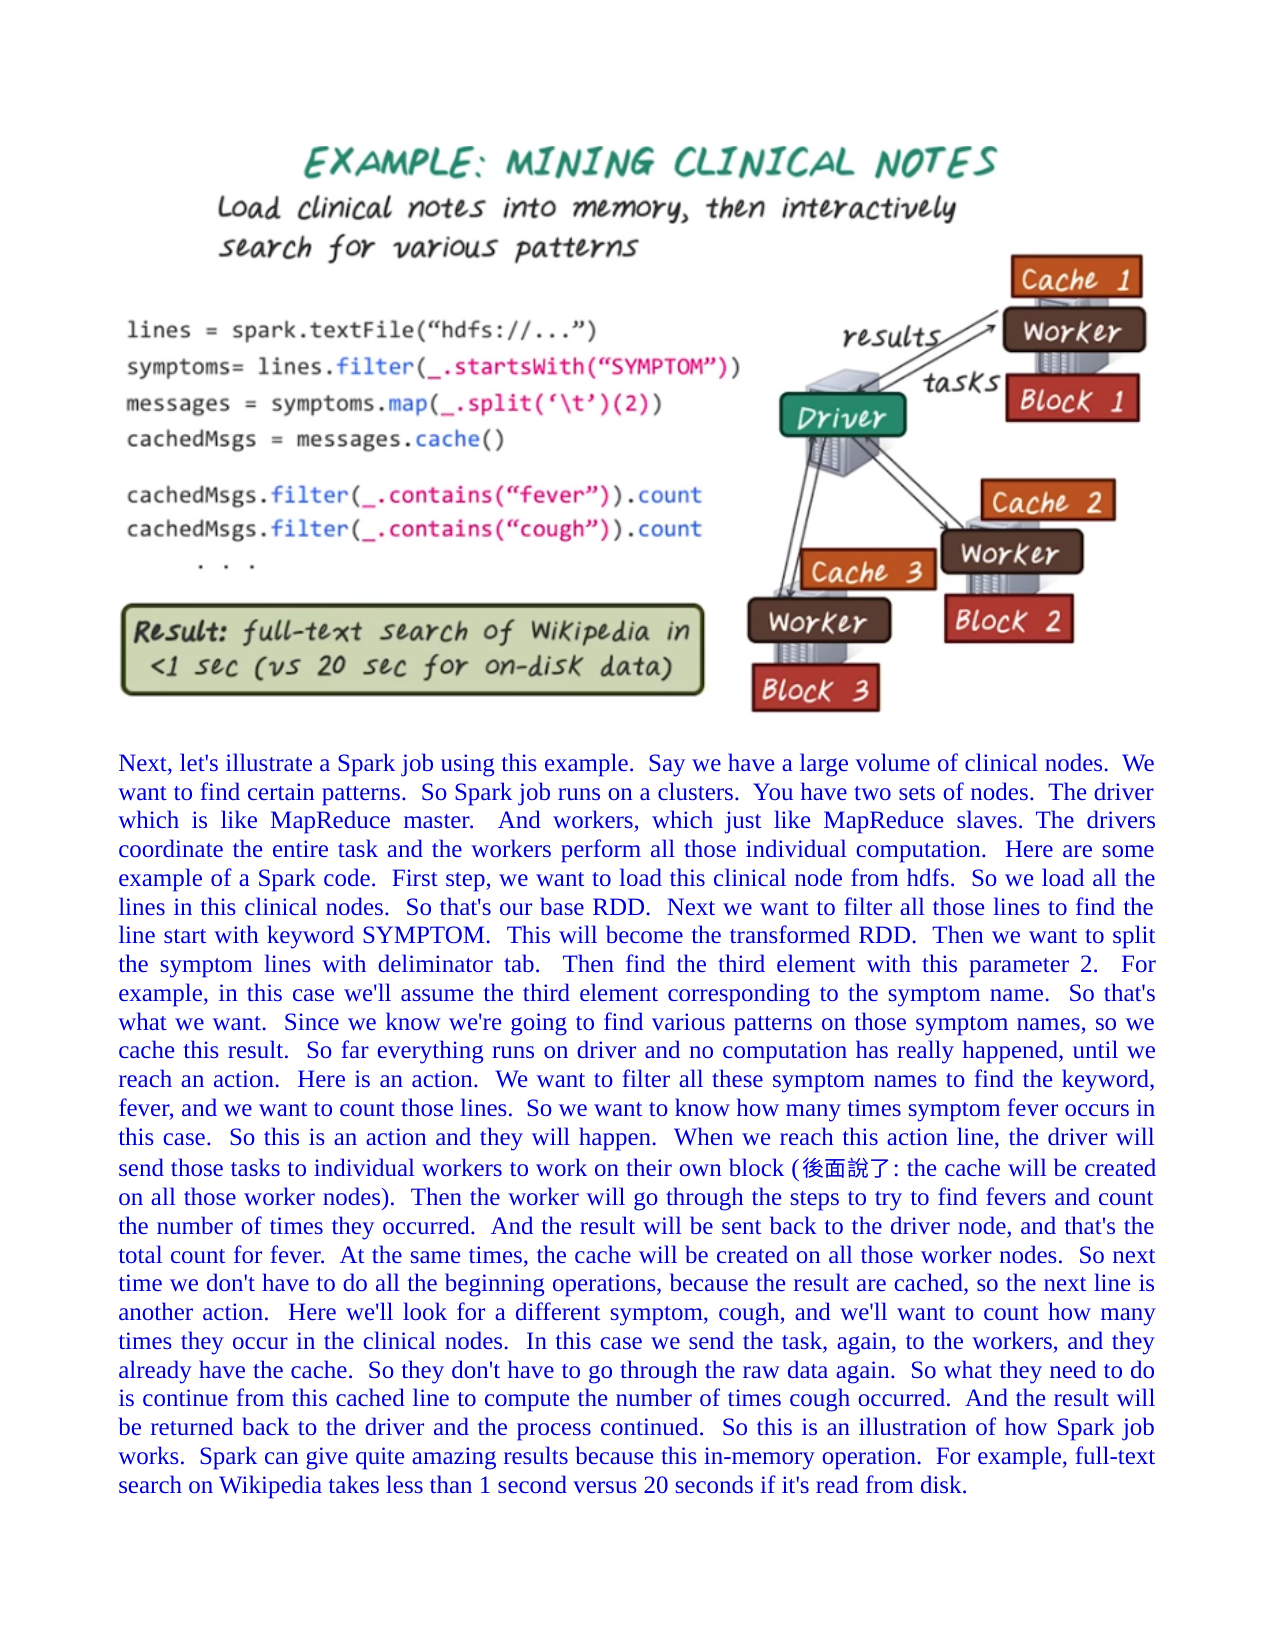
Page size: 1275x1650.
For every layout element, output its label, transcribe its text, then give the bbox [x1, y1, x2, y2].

picture [118, 146, 1157, 720]
text Next, let's illustrate a Spark job using this example. Say we have a large volume of clinical nodes. We want to find certain patterns. So Spark job runs on a clusters. You have two sets of nodes. The driver which is like MapReduce master. And workers, which just like MapReduce slaves. The drivers coordinate the entire task and the workers perform all those individual computation. Here are some example of a Spark code. First step, we want to load this clinical node from hdfs. So we load all the lines in this clinical nodes. So that's our base RDD. Next we want to filter all those lines to find the line start with keyword SYMPTOM. This will become the transformed RDD. Then we want to split the symptom lines with deliminator tab. Then find the third element with this parameter 2. For example, in this case we'll assume the third element corresponding to the symptom name. So that's what we want. Since we know we're going to find various patterns on those symptom names, so we cache this result. So far everything runs on driver and no computation has really happened, until we reach an action. Here is an action. We want to filter all these symptom names to find the keyword, fever, and we want to count those lines. So we want to know how many times symptom fever occurs in this case. So this is an action and they will happen. When we reach this action line, the driver will send those tasks to individual workers to work on their own block (後面說了: the cache will be created on all those worker nodes). Then the worker will go through the steps to try to find fevers and count the number of times they occurred. And the result will be sent back to the driver node, and that's the total count for fever. At the same times, the cache will be created on all those worker nodes. So next time we don't have to do all the beginning operations, because the result are cached, so the next line is another action. Here we'll look for a different symptom, cough, and we'll want to count how many times they occur in the clinical nodes. In this case we send the task, again, to the workers, and they already have the cache. So they don't have to go through the raw data again. So what they need to do is continue from this cached line to compute the number of times cough occurred. And the result will be returned back to the driver and the process continued. So this is an illustration of how Spark job works. Spark can give quite amazing results because this in-memory operation. For example, full-text search on Wikipedia takes less than 1 second versus 20 seconds if it's read from disk. [118, 748, 1157, 1498]
